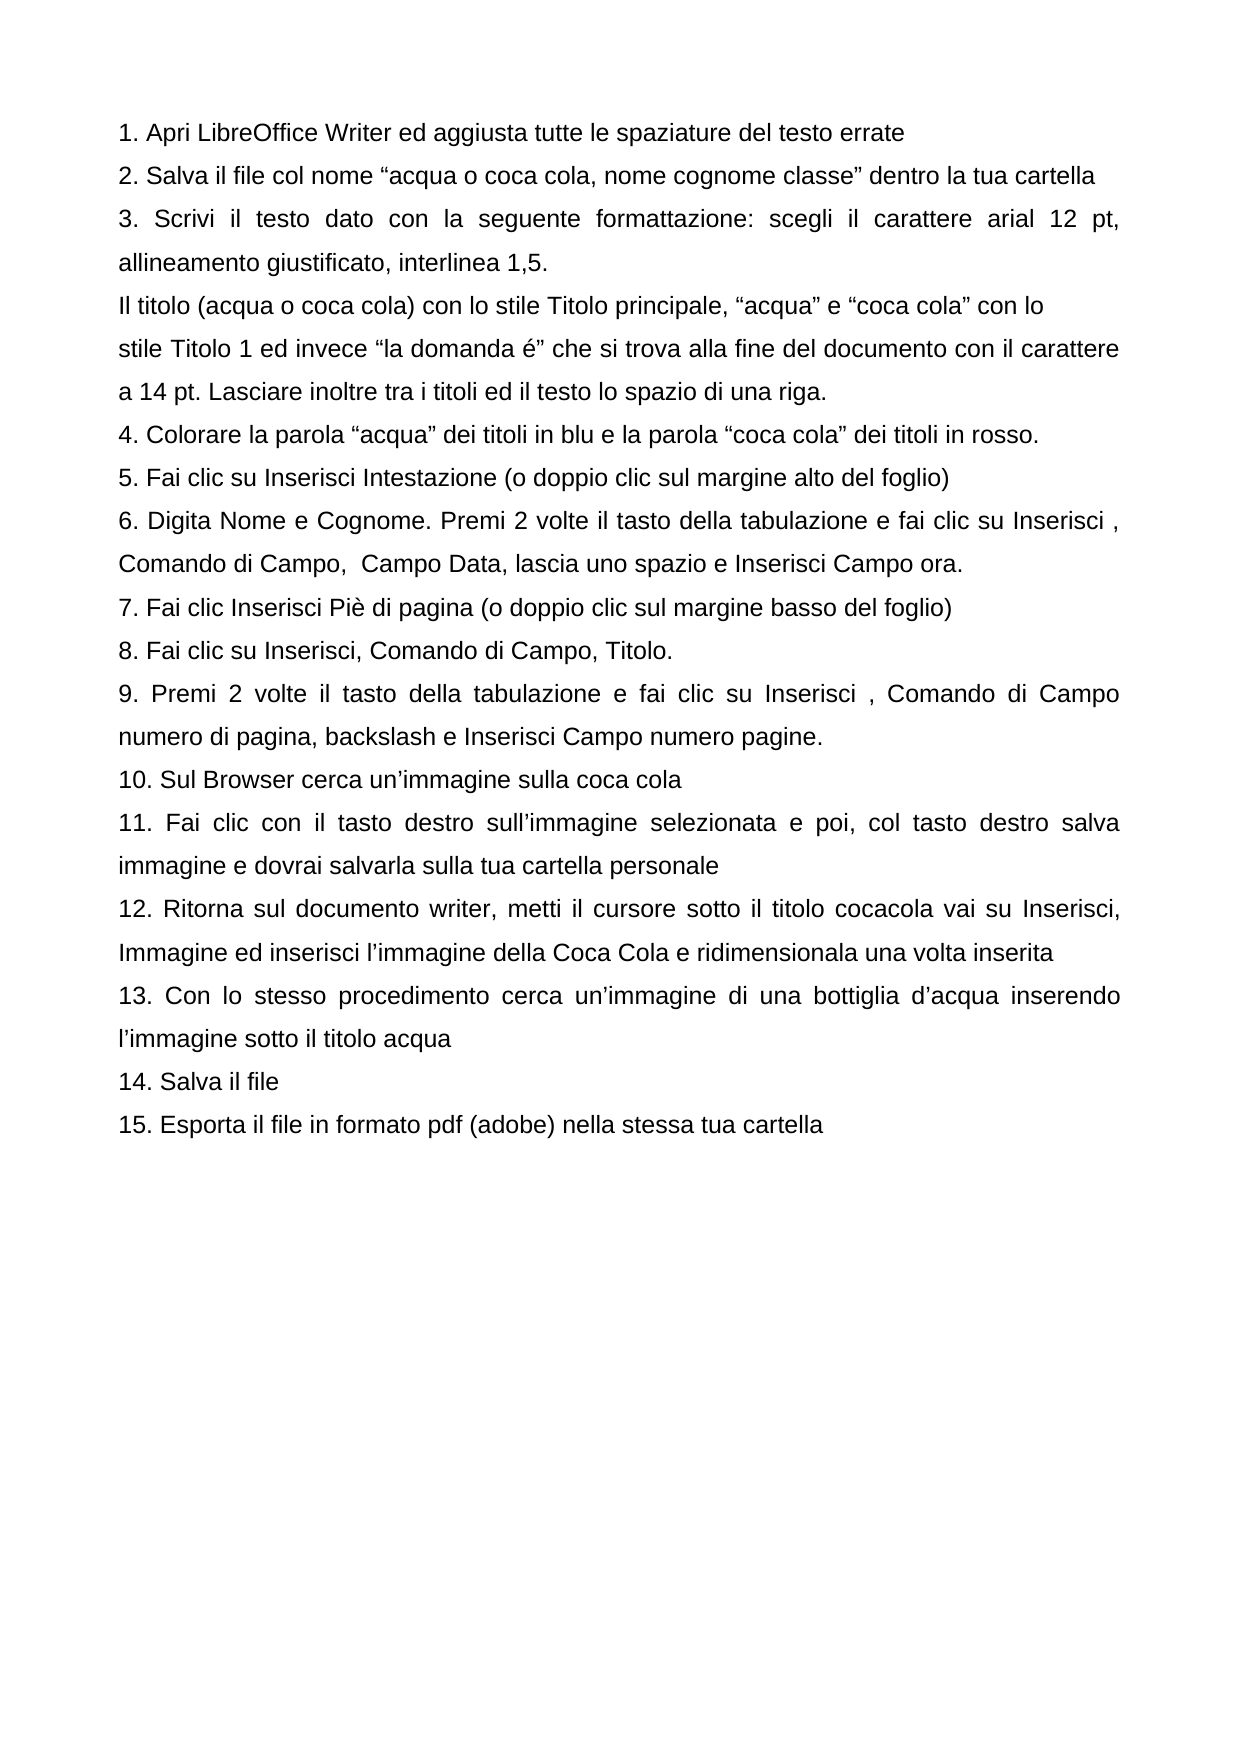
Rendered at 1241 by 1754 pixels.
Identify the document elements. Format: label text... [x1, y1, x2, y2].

text 10. Sul Browser cerca un’immagine sulla coca cola [118, 765, 1122, 794]
text 6. Digita Nome e Cognome. Premi 2 volte il tasto della tabulazione e fai clic su Inserisci , Comando di Campo, Campo Data, lascia uno spazio e Inserisci Campo ora. [118, 506, 1122, 578]
text 15. Esporta il file in formato pdf (adobe) nella stessa tua cartella [118, 1110, 1122, 1139]
text 4. Colorare la parola “acqua” dei titoli in blu e la parola “coca cola” dei titoli in rosso. [118, 420, 1122, 449]
text 13. Con lo stesso procedimento cerca un’immagine di una bottiglia d’acqua inserendo l’immagine sotto il titolo acqua [118, 981, 1122, 1052]
text 3. Scrivi il testo dato con la seguente formattazione: scegli il carattere arial 12 pt, allineamento giustificato, interlinea 1,5. [118, 204, 1122, 276]
text 9. Premi 2 volte il tasto della tabulazione e fai clic su Inserisci , Comando di Campo numero di pagina, backslash e Inserisci Campo numero pagine. [118, 679, 1122, 751]
text 7. Fai clic Inserisci Piè di pagina (o doppio clic sul margine basso del foglio) [118, 592, 1122, 621]
text 8. Fai clic su Inserisci, Comando di Campo, Titolo. [118, 636, 1122, 664]
text 14. Salva il file [118, 1067, 1122, 1096]
text 2. Salva il file col nome “acqua o coca cola, nome cognome classe” dentro la tua cartella [118, 161, 1122, 190]
text 12. Ritorna sul documento writer, metti il cursore sotto il titolo cocacola vai su Inserisci, Immagine ed inserisci l’immagine della Coca Cola e ridimensionala una volta inserita [118, 894, 1122, 966]
text stile Titolo 1 ed invece “la domanda é” che si trova alla fine del documento con il carattere a 14 pt. Lasciare inoltre tra i titoli ed il testo lo spazio di una riga. [118, 334, 1122, 406]
text 5. Fai clic su Inserisci Intestazione (o doppio clic sul margine alto del foglio) [118, 463, 1122, 492]
text 1. Apri LibreOffice Writer ed aggiusta tutte le spaziature del testo errate [118, 118, 1122, 147]
text Il titolo (acqua o coca cola) con lo stile Titolo principale, “acqua” e “coca cola” con lo [118, 291, 1122, 319]
text 11. Fai clic con il tasto destro sull’immagine selezionata e poi, col tasto destro salva immagine e dovrai salvarla sulla tua cartella personale [118, 808, 1122, 880]
